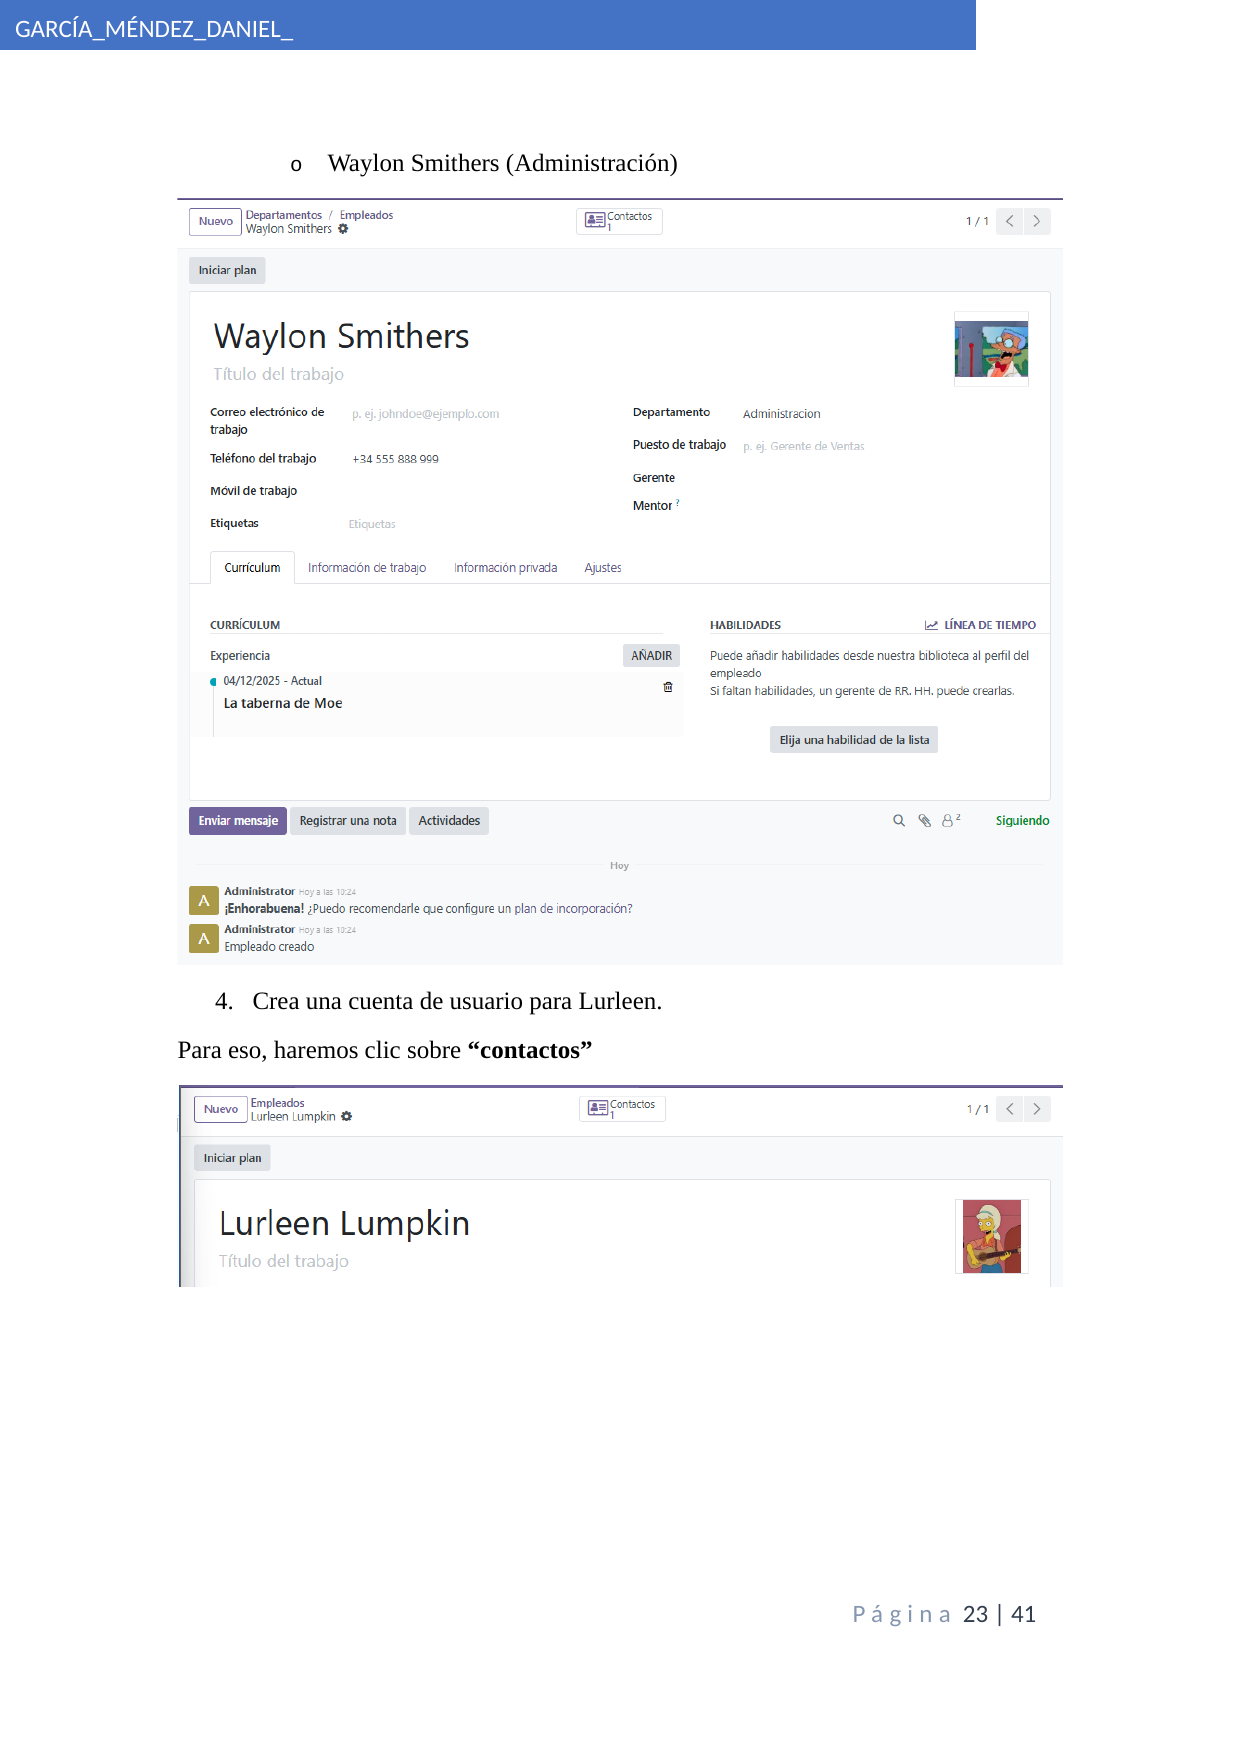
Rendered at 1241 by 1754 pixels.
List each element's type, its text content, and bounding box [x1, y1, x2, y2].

list Crea una cuenta de usuario para Lurleen. [215, 986, 1063, 1014]
list Waylon Smithers (Administración) [290, 148, 1063, 177]
text Para eso, haremos clic sobre “contactos” [177, 1035, 1063, 1064]
